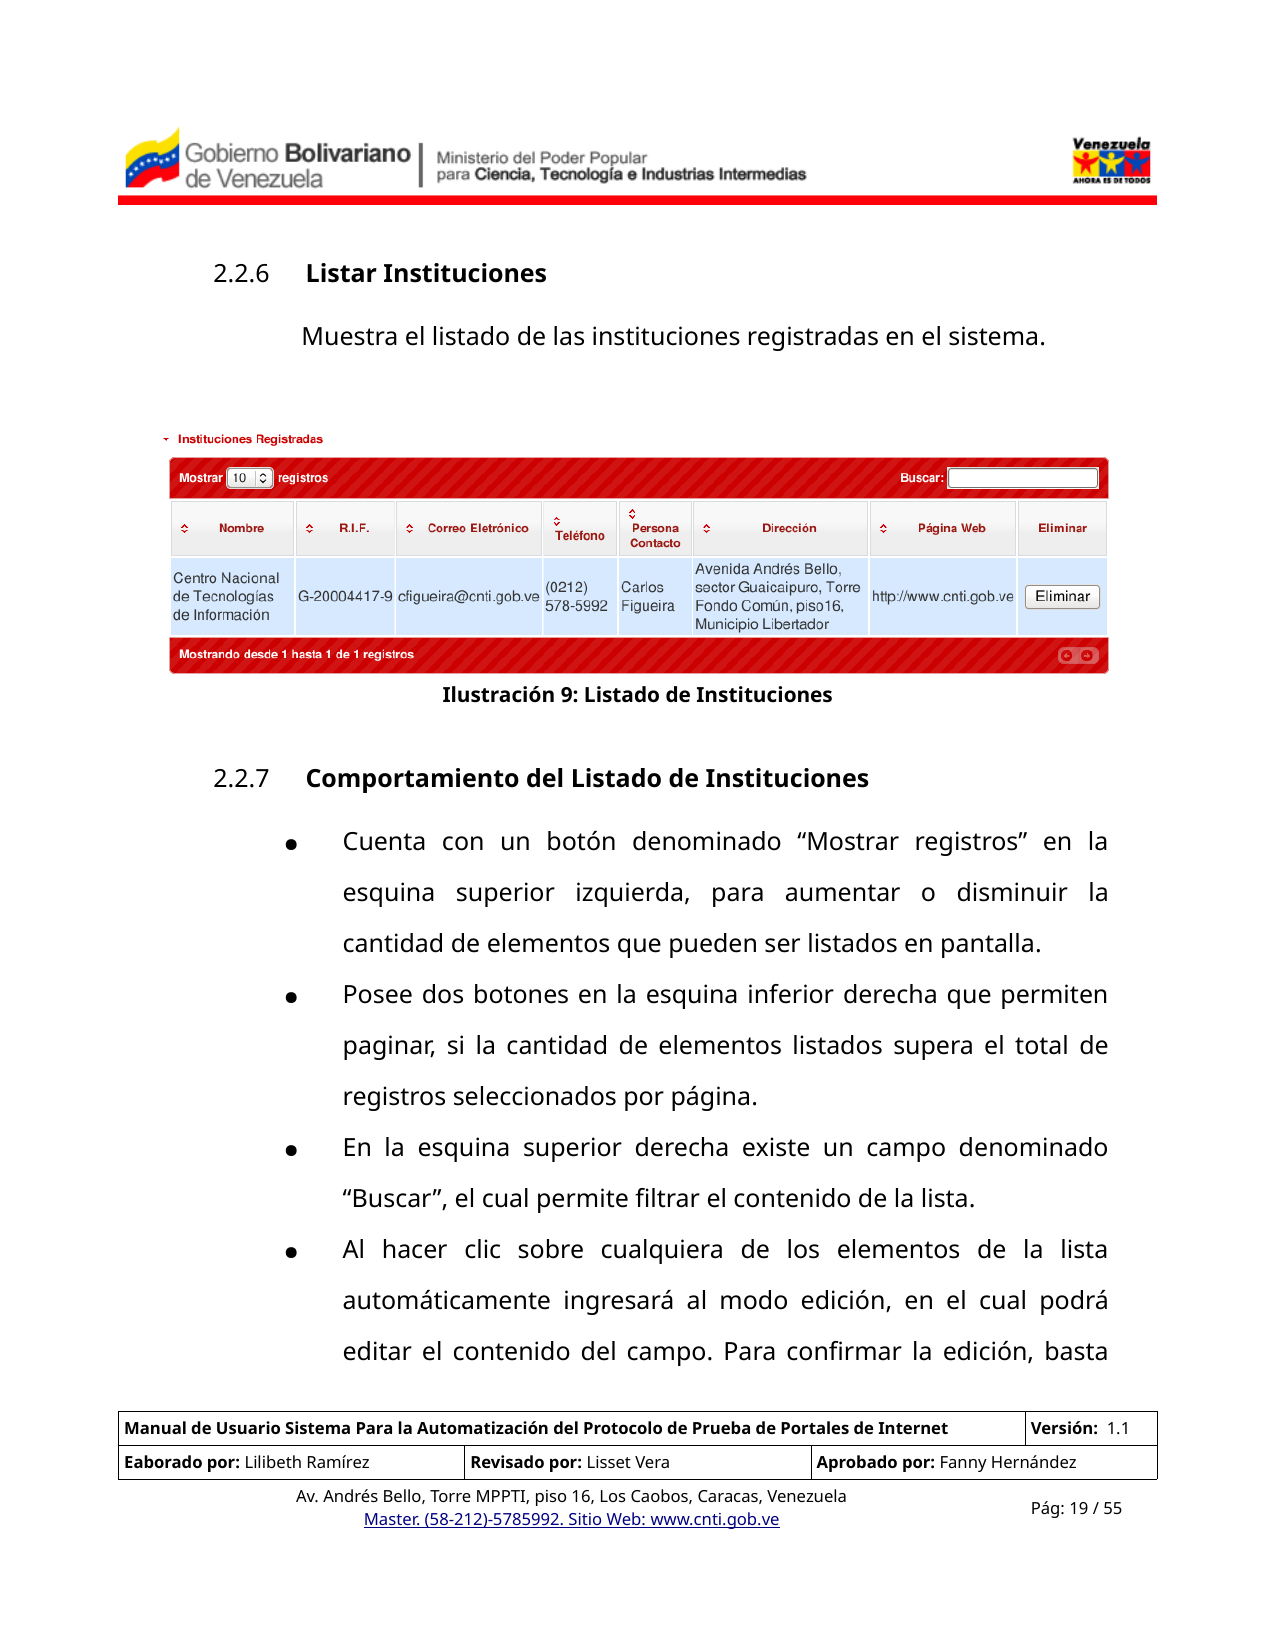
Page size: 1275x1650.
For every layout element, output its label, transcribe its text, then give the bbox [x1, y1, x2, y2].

list Al hacer clic sobre cualquiera de los elementos de la lista automáticamente ingresará al modo edición, en el cual podrá editar el contenido del campo. Para confirmar la edición, basta [283, 1232, 1109, 1368]
picture [118, 119, 1157, 205]
subtitle Comportamiento del Listado de Instituciones [118, 761, 1157, 795]
picture [155, 427, 1115, 681]
text Muestra el listado de las instituciones registradas en el sistema. [301, 318, 1098, 352]
list Cuenta con un botón denominado “Mostrar registros” en la esquina superior izquierda, para aumentar o disminuir la cantidad de elementos que pueden ser listados en pantalla. [283, 824, 1109, 960]
text Ilustración 9: Listado de Instituciones [148, 433, 1127, 709]
list Posee dos botones en la esquina inferior derecha que permiten paginar, si la cantidad de elementos listados supera el total de registros seleccionados por página. [283, 977, 1109, 1113]
list En la esquina superior derecha existe un campo denominado “Buscar”, el cual permite filtrar el contenido de la lista. [283, 1130, 1109, 1215]
subtitle Listar Instituciones [118, 255, 1157, 289]
